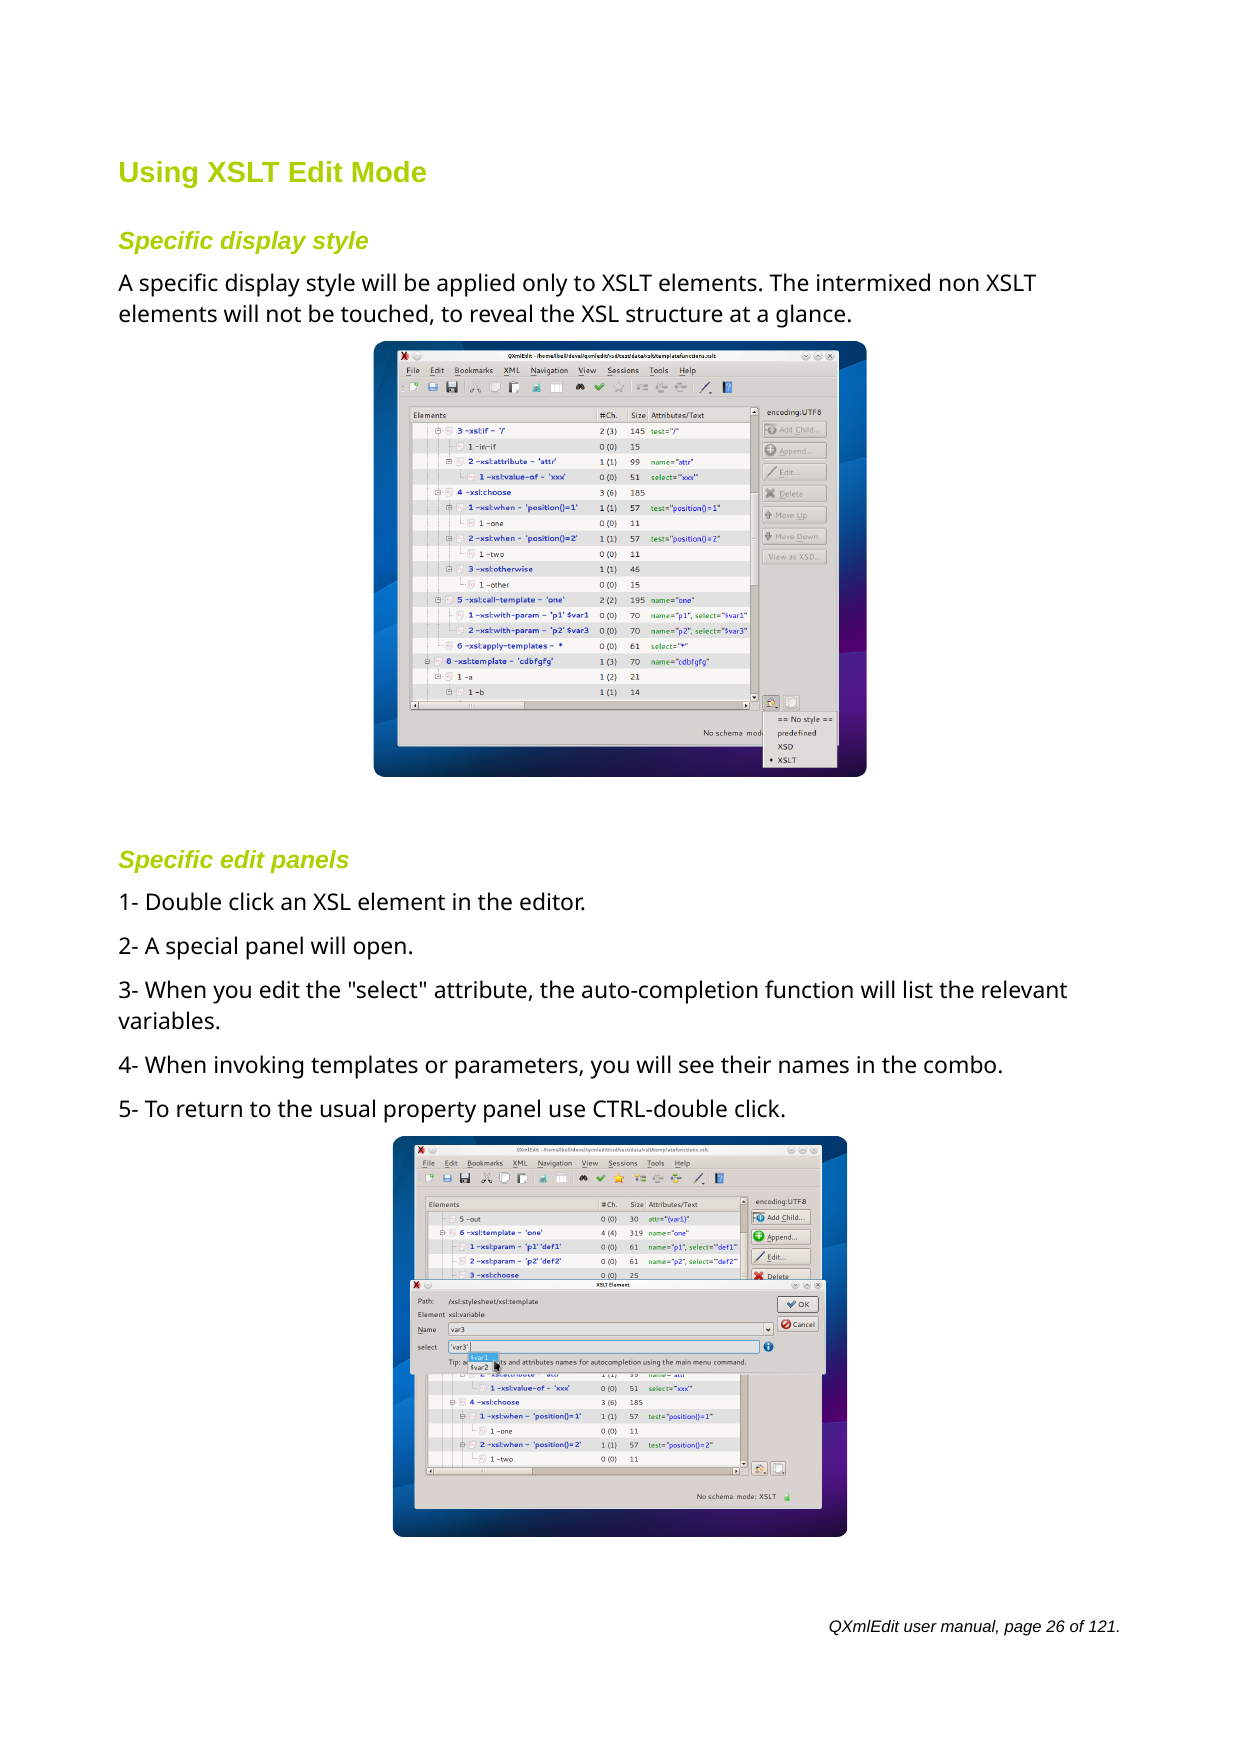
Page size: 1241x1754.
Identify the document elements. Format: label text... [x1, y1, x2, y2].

text 1- Double click an XSL element in the editor. [118, 886, 1122, 917]
picture [373, 341, 867, 777]
subtitle Specific display style [118, 226, 1122, 254]
text 3- When you edit the "select" attribute, the auto-completion function will list the relevant variables. [118, 974, 1122, 1036]
text 5- To return to the usual property panel use CTRL-double click. [118, 1092, 1122, 1124]
text 2- A special panel will open. [118, 930, 1122, 961]
text A specific display style will be applied only to XSLT elements. The intermixed non XSLT elements will not be touched, to reveal the XSL structure at a glance. [118, 267, 1122, 329]
picture [392, 1136, 848, 1537]
subtitle Using XSLT Edit Mode [118, 155, 1122, 188]
text 4- When invoking templates or parameters, you will see their names in the combo. [118, 1049, 1122, 1080]
subtitle Specific edit panels [118, 845, 1122, 874]
